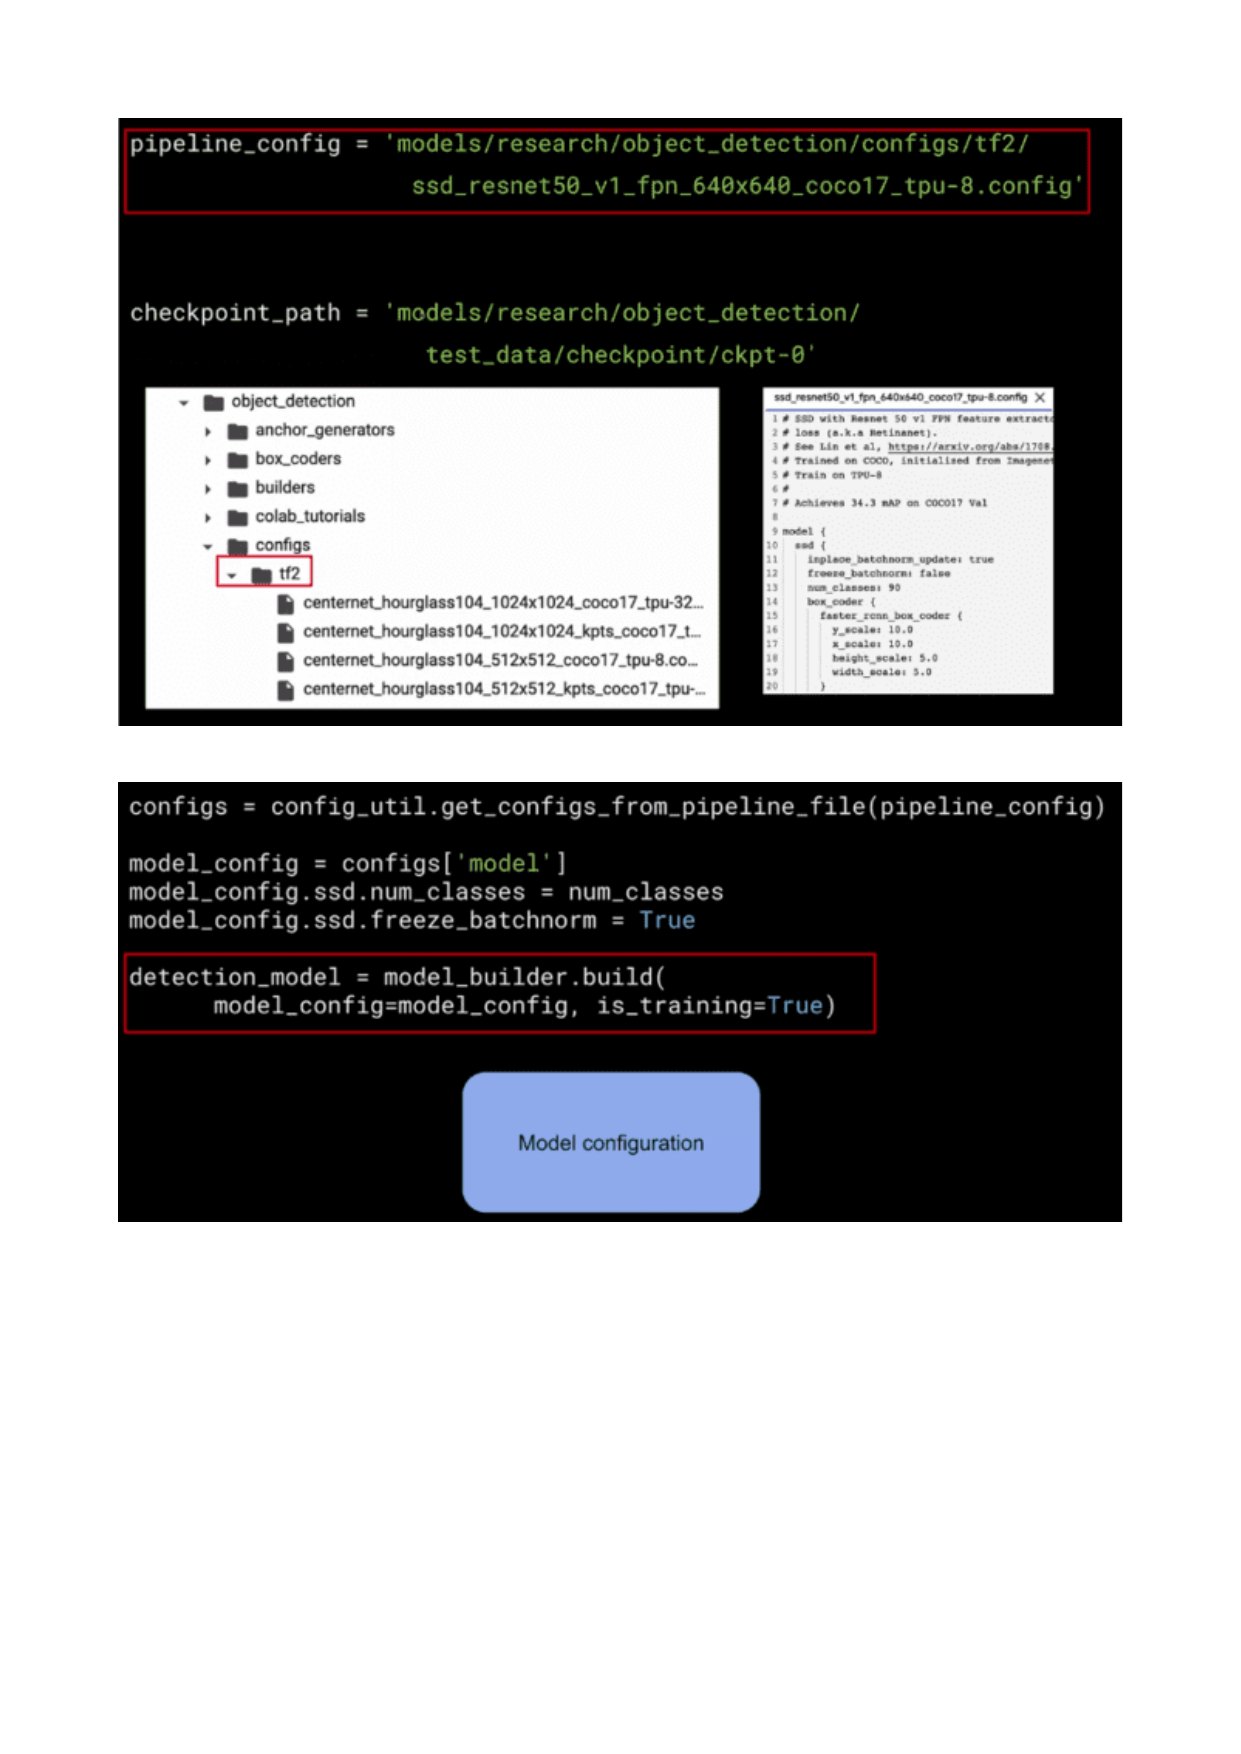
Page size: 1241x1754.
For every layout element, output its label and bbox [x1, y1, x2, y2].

picture [118, 118, 1123, 726]
picture [118, 782, 1123, 1222]
